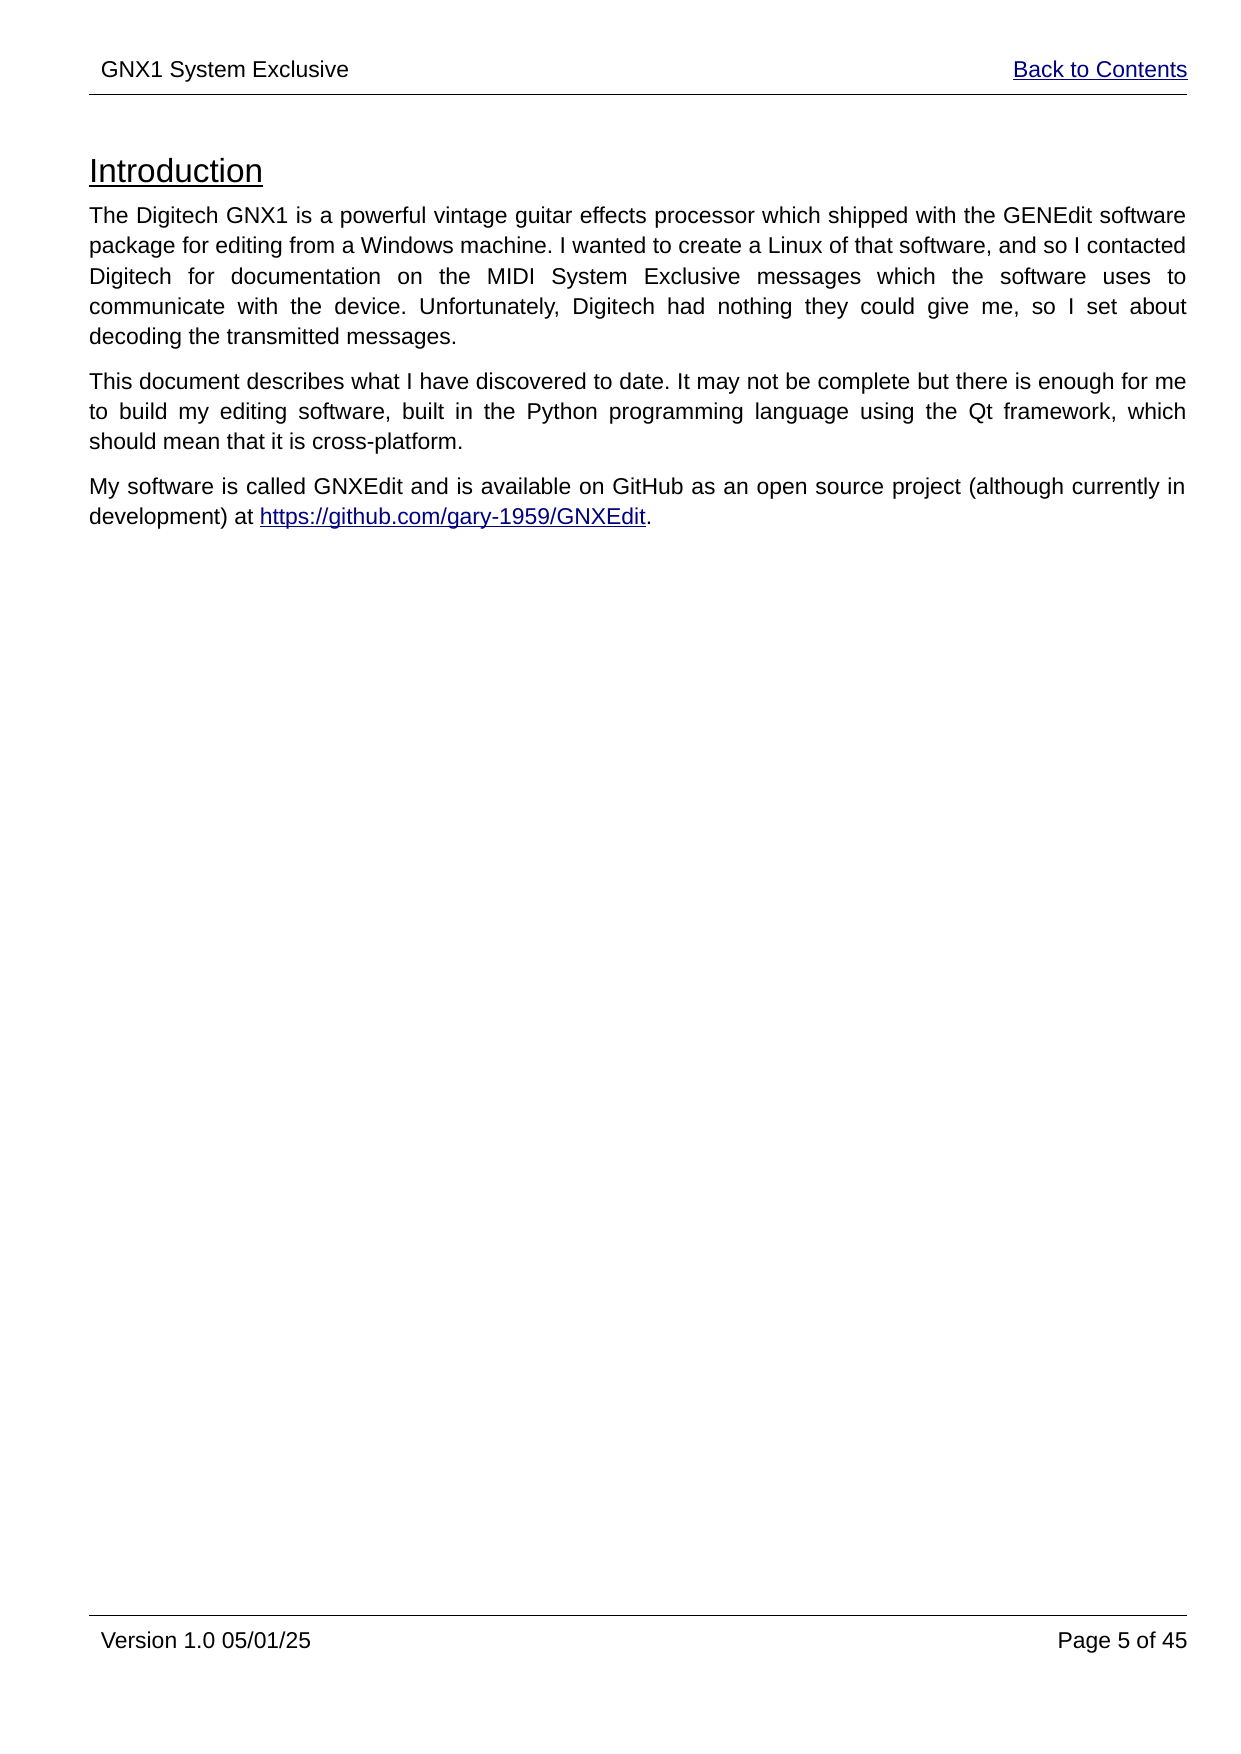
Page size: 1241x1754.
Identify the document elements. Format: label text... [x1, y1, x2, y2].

text The Digitech GNX1 is a powerful vintage guitar effects processor which shipped with the GENEdit software package for editing from a Windows machine. I wanted to create a Linux of that software, and so I contacted Digitech for documentation on the MIDI System Exclusive messages which the software uses to communicate with the device. Unfortunately, Digitech had nothing they could give me, so I set about decoding the transmitted messages. [89, 202, 1187, 349]
subtitle Introduction [89, 151, 1187, 190]
text This document describes what I have discovered to date. It may not be complete but there is enough for me to build my editing software, built in the Python programming language using the Qt framework, which should mean that it is cross-platform. [89, 368, 1187, 455]
text My software is called GNXEdit and is available on GitHub as an open source project (although currently in development) at https://github.com/gary-1959/GNXEdit. [89, 473, 1187, 530]
